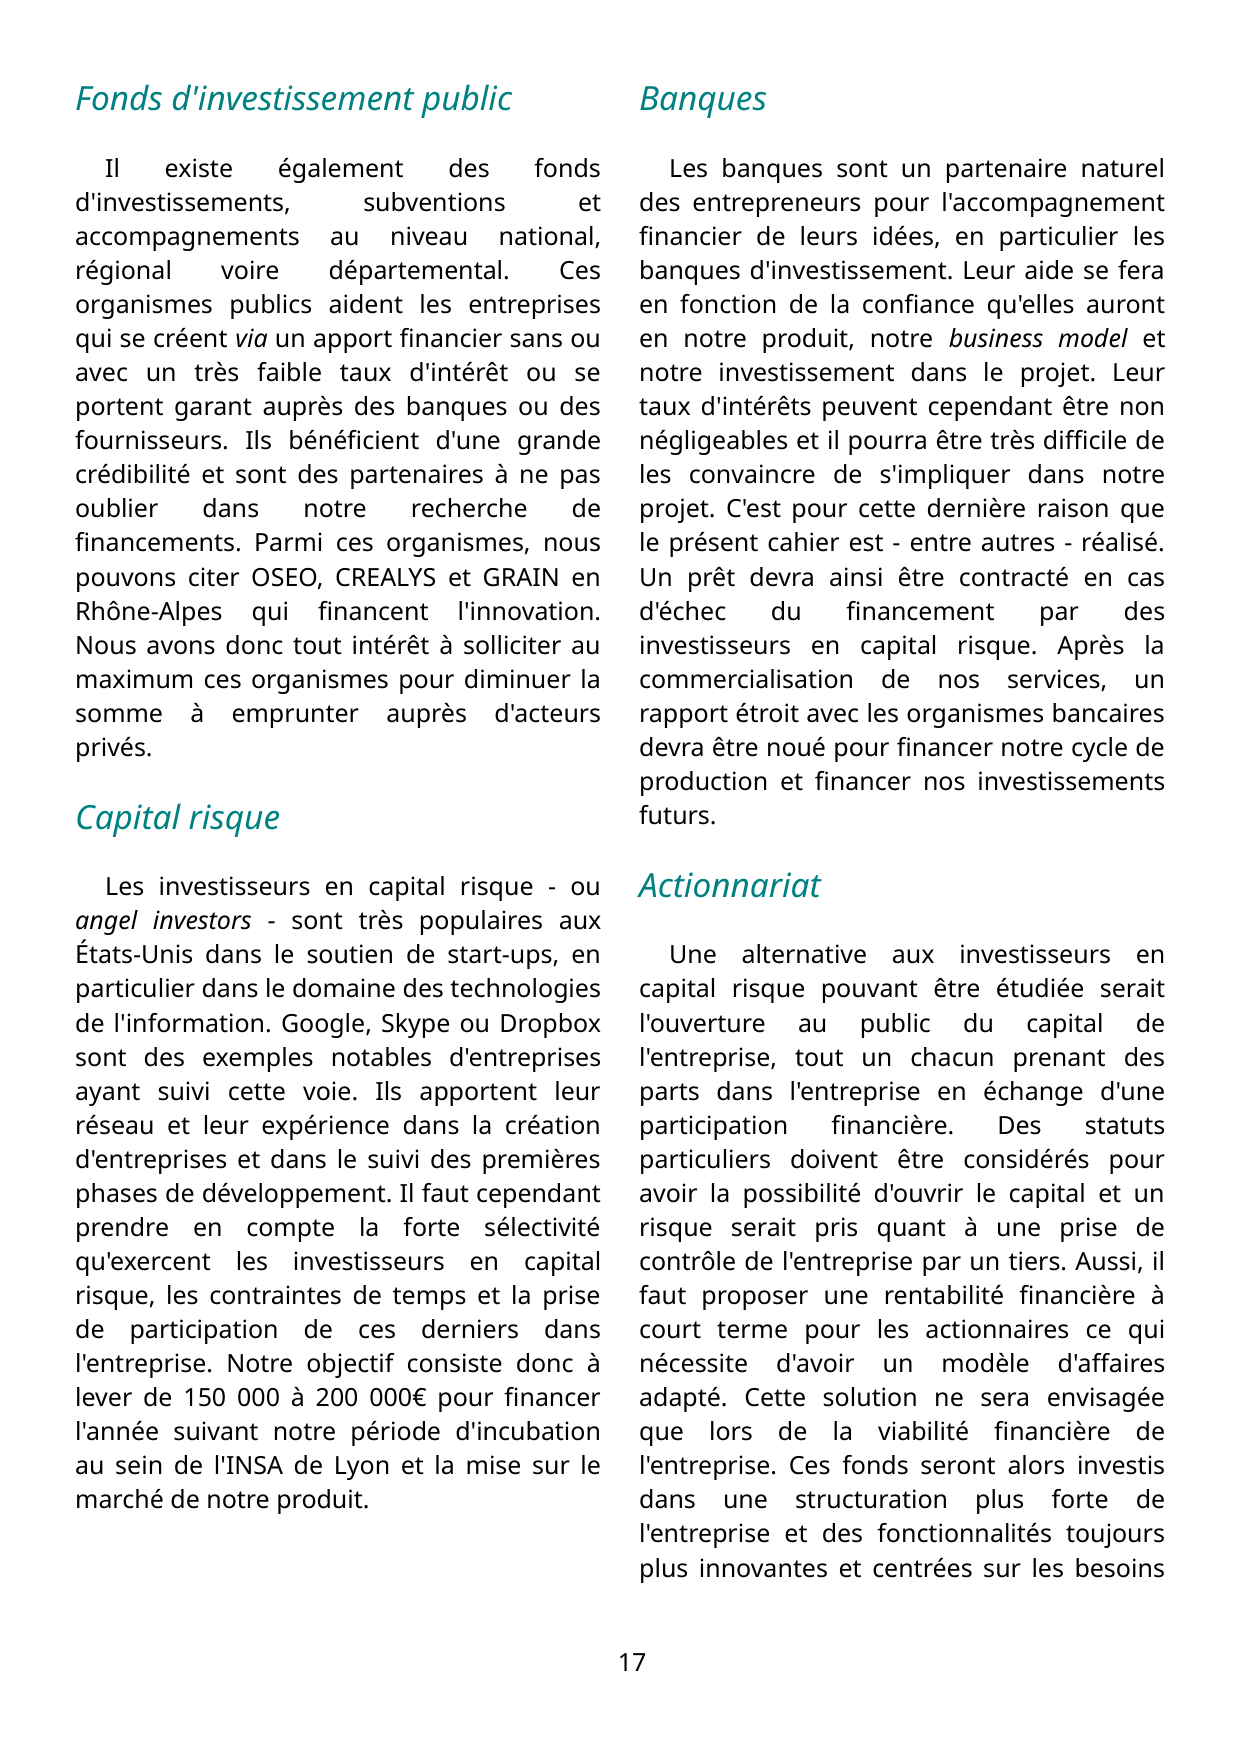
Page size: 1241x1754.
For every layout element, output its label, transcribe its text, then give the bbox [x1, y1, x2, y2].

text Les banques sont un partenaire naturel des entrepreneurs pour l'accompagnement financier de leurs idées, en particulier les banques d'investissement. Leur aide se fera en fonction de la confiance qu'elles auront en notre produit, notre business model et notre investissement dans le projet. Leur taux d'intérêts peuvent cependant être non négligeables et il pourra être très difficile de les convaincre de s'impliquer dans notre projet. C'est pour cette dernière raison que le présent cahier est - entre autres - réalisé. Un prêt devra ainsi être contracté en cas d'échec du financement par des investisseurs en capital risque. Après la commercialisation de nos services, un rapport étroit avec les organismes bancaires devra être noué pour financer notre cycle de production et financer nos investissements futurs. [639, 150, 1166, 832]
text Il existe également des fonds d'investissements, subventions et accompagnements au niveau national, régional voire départemental. Ces organismes publics aident les entreprises qui se créent via un apport financier sans ou avec un très faible taux d'intérêt ou se portent garant auprès des banques ou des fournisseurs. Ils bénéficient d'une grande crédibilité et sont des partenaires à ne pas oublier dans notre recherche de financements. Parmi ces organismes, nous pouvons citer OSEO, CREALYS et GRAIN en Rhône-Alpes qui financent l'innovation. Nous avons donc tout intérêt à solliciter au maximum ces organismes pour diminuer la somme à emprunter auprès d'acteurs privés. [75, 150, 601, 763]
text Les investisseurs en capital risque - ou angel investors - sont très populaires aux États-Unis dans le soutien de start-ups, en particulier dans le domaine des technologies de l'information. Google, Skype ou Dropbox sont des exemples notables d'entreprises ayant suivi cette voie. Ils apportent leur réseau et leur expérience dans la création d'entreprises et dans le suivi des premières phases de développement. Il faut cependant prendre en compte la forte sélectivité qu'exercent les investisseurs en capital risque, les contraintes de temps et la prise de participation de ces derniers dans l'entreprise. Notre objectif consiste donc à lever de 150 000 à 200 000€ pour financer l'année suivant notre période d'incubation au sein de l'INSA de Lyon et la mise sur le marché de notre produit. [75, 869, 601, 1516]
subtitle Capital risque [75, 793, 601, 839]
subtitle Actionnariat [639, 862, 1166, 907]
text Une alternative aux investisseurs en capital risque pouvant être étudiée serait l'ouverture au public du capital de l'entreprise, tout un chacun prenant des parts dans l'entreprise en échange d'une participation financière. Des statuts particuliers doivent être considérés pour avoir la possibilité d'ouvrir le capital et un risque serait pris quant à une prise de contrôle de l'entreprise par un tiers. Aussi, il faut proposer une rentabilité financière à court terme pour les actionnaires ce qui nécessite d'avoir un modèle d'affaires adapté. Cette solution ne sera envisagée que lors de la viabilité financière de l'entreprise. Ces fonds seront alors investis dans une structuration plus forte de l'entreprise et des fonctionnalités toujours plus innovantes et centrées sur les besoins [639, 937, 1166, 1584]
subtitle Fonds d'investissement public [75, 75, 601, 120]
subtitle Banques [639, 75, 1166, 120]
